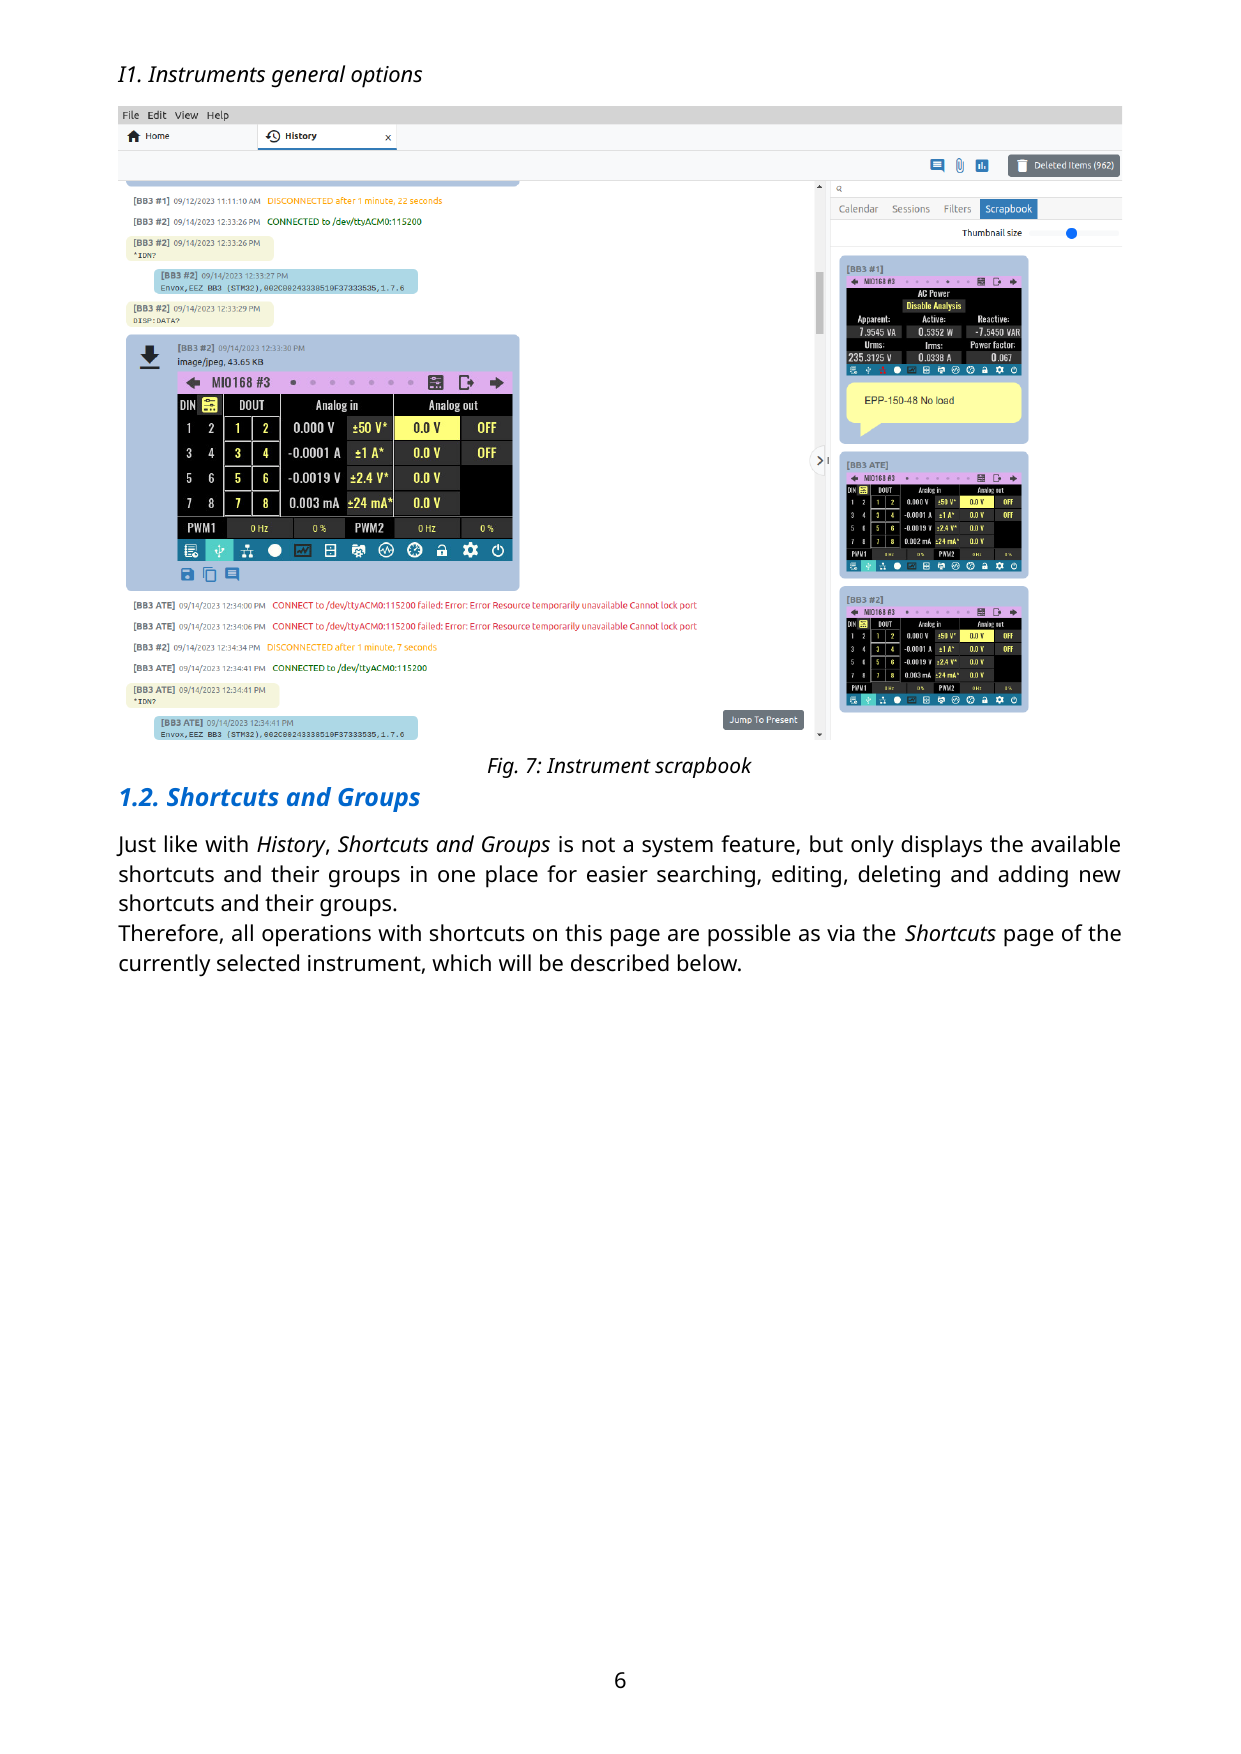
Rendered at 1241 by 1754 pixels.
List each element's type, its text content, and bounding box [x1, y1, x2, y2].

picture [118, 106, 1123, 740]
text Therefore, all operations with shortcuts on this page are possible as via the Shortcuts page of the currently selected instrument, which will be described below. [118, 918, 1122, 978]
text Just like with History, Shortcuts and Groups is not a system feature, but only displays the available shortcuts and their groups in one place for easier searching, editing, deleting and adding new shortcuts and their groups. [118, 829, 1122, 918]
list Fig. 7: Instrument scrapbook [118, 740, 1122, 780]
subtitle Shortcuts and Groups [118, 780, 1122, 814]
